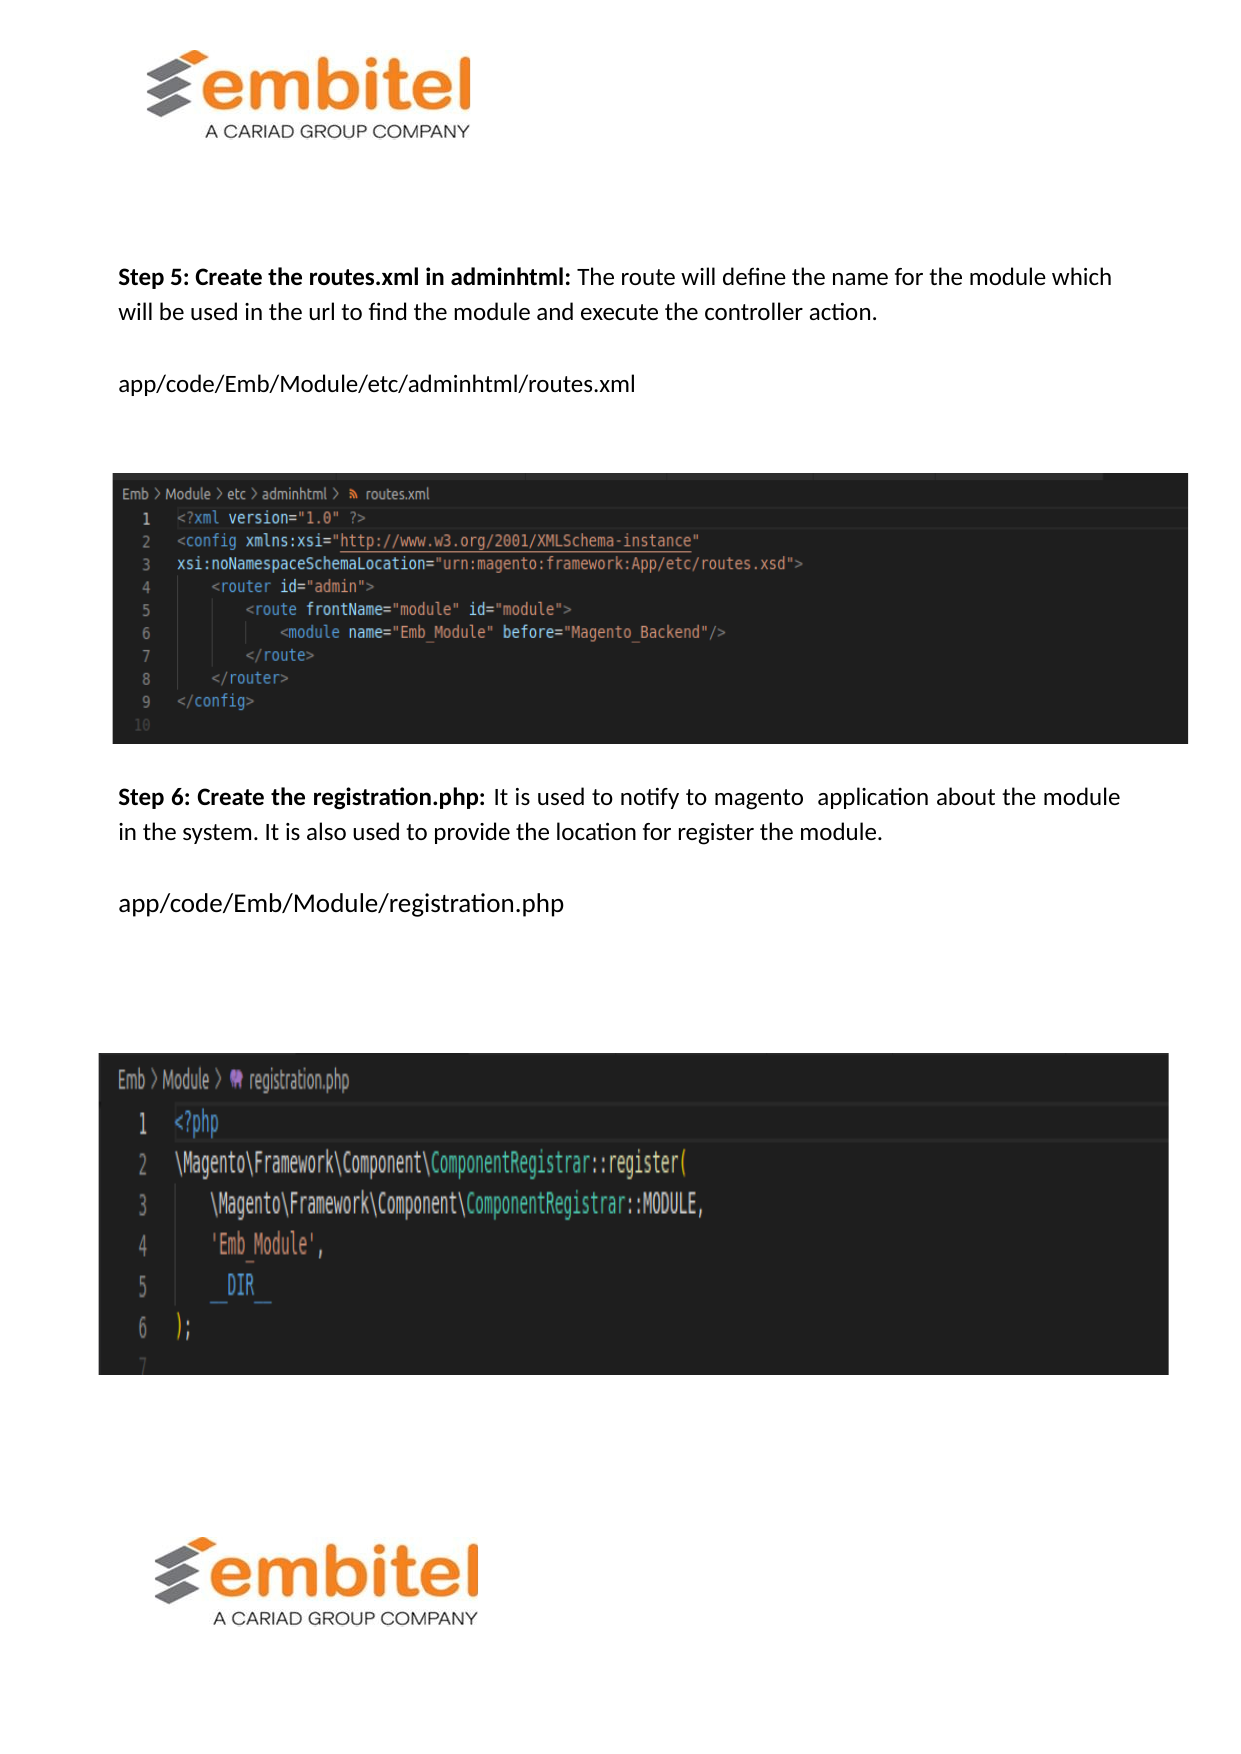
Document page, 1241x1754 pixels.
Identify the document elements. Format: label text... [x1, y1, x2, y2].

text app/code/Emb/Module/etc/adminhtml/routes.xml [118, 368, 1122, 399]
picture [98, 1053, 1169, 1375]
text app/code/Emb/Module/registration.php [118, 886, 1122, 919]
picture [146, 50, 471, 140]
text Step 6: Create the registration.php: It is used to notify to magento application about the module in the system. It is also used to provide the location for register the module. [118, 781, 1122, 847]
picture [112, 473, 1189, 744]
text Step 5: Create the routes.xml in adminhtml: The route will define the name for the module which will be used in the url to find the module and execute the controller action. [118, 261, 1122, 327]
picture [154, 1537, 479, 1627]
